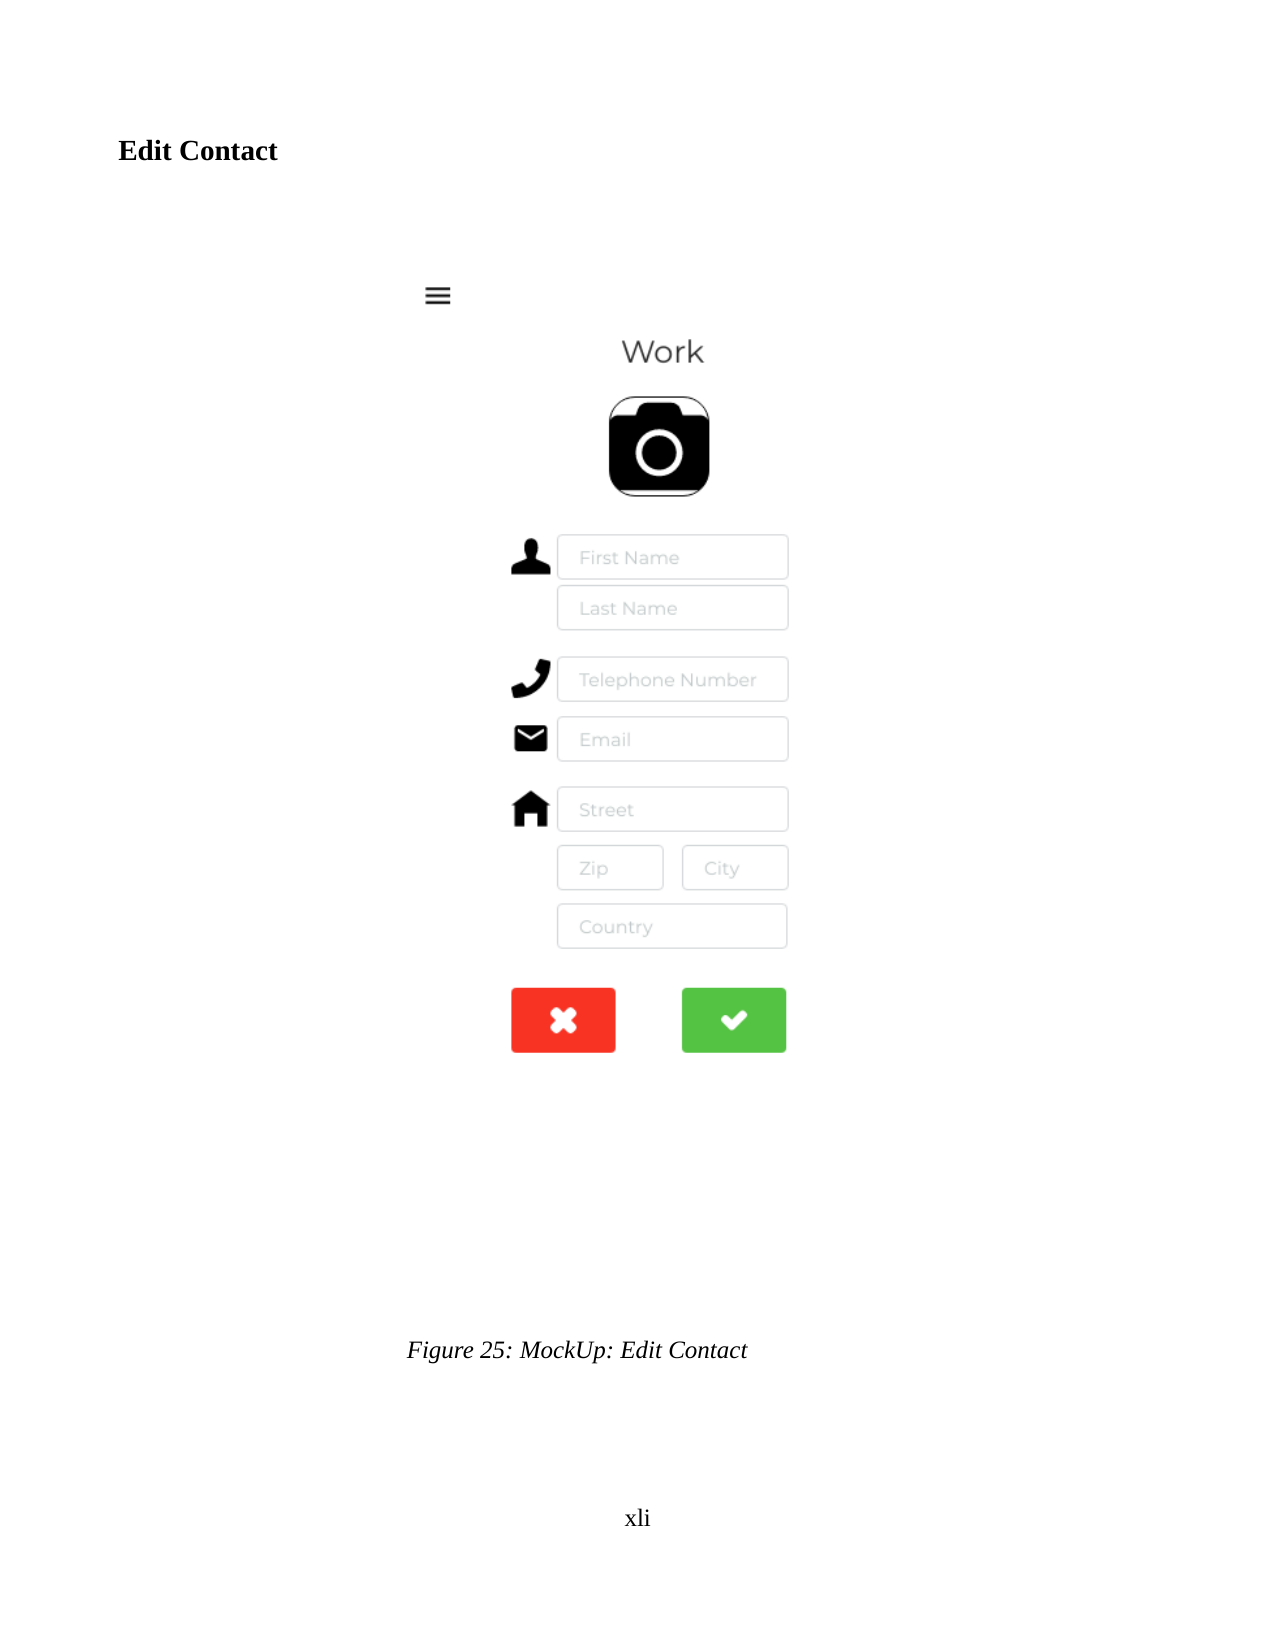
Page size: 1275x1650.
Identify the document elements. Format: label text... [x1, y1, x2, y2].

subtitle [407, 226, 913, 238]
picture [406, 238, 914, 1335]
text Figure 25: MockUp: Edit Contact [407, 1335, 913, 1364]
subtitle Edit Contact [118, 133, 1157, 166]
